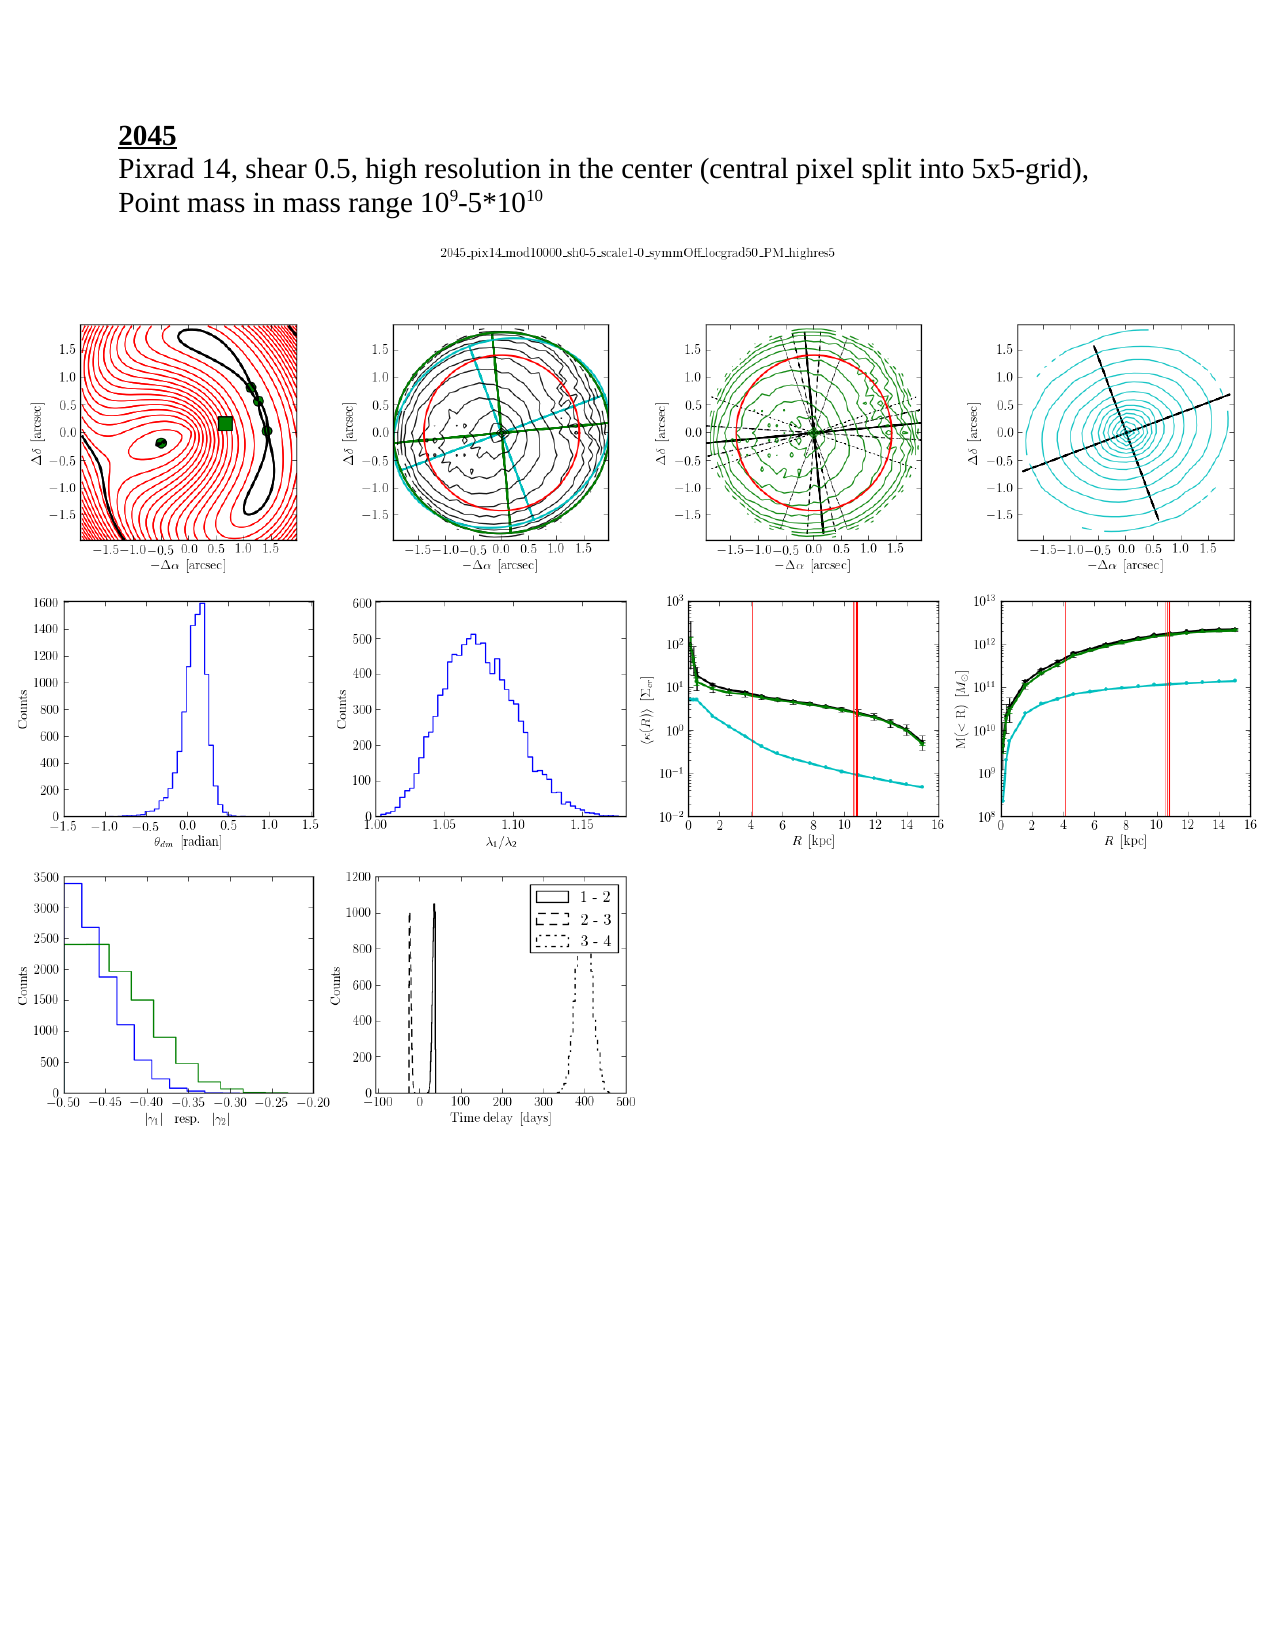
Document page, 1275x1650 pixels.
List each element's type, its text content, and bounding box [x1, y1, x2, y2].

picture [0, 229, 1275, 1189]
text 2045 [118, 118, 1157, 152]
text Pixrad 14, shear 0.5, high resolution in the center (central pixel split into 5x5-grid), Point mass in mass range 109-5*1010 [118, 152, 1157, 219]
